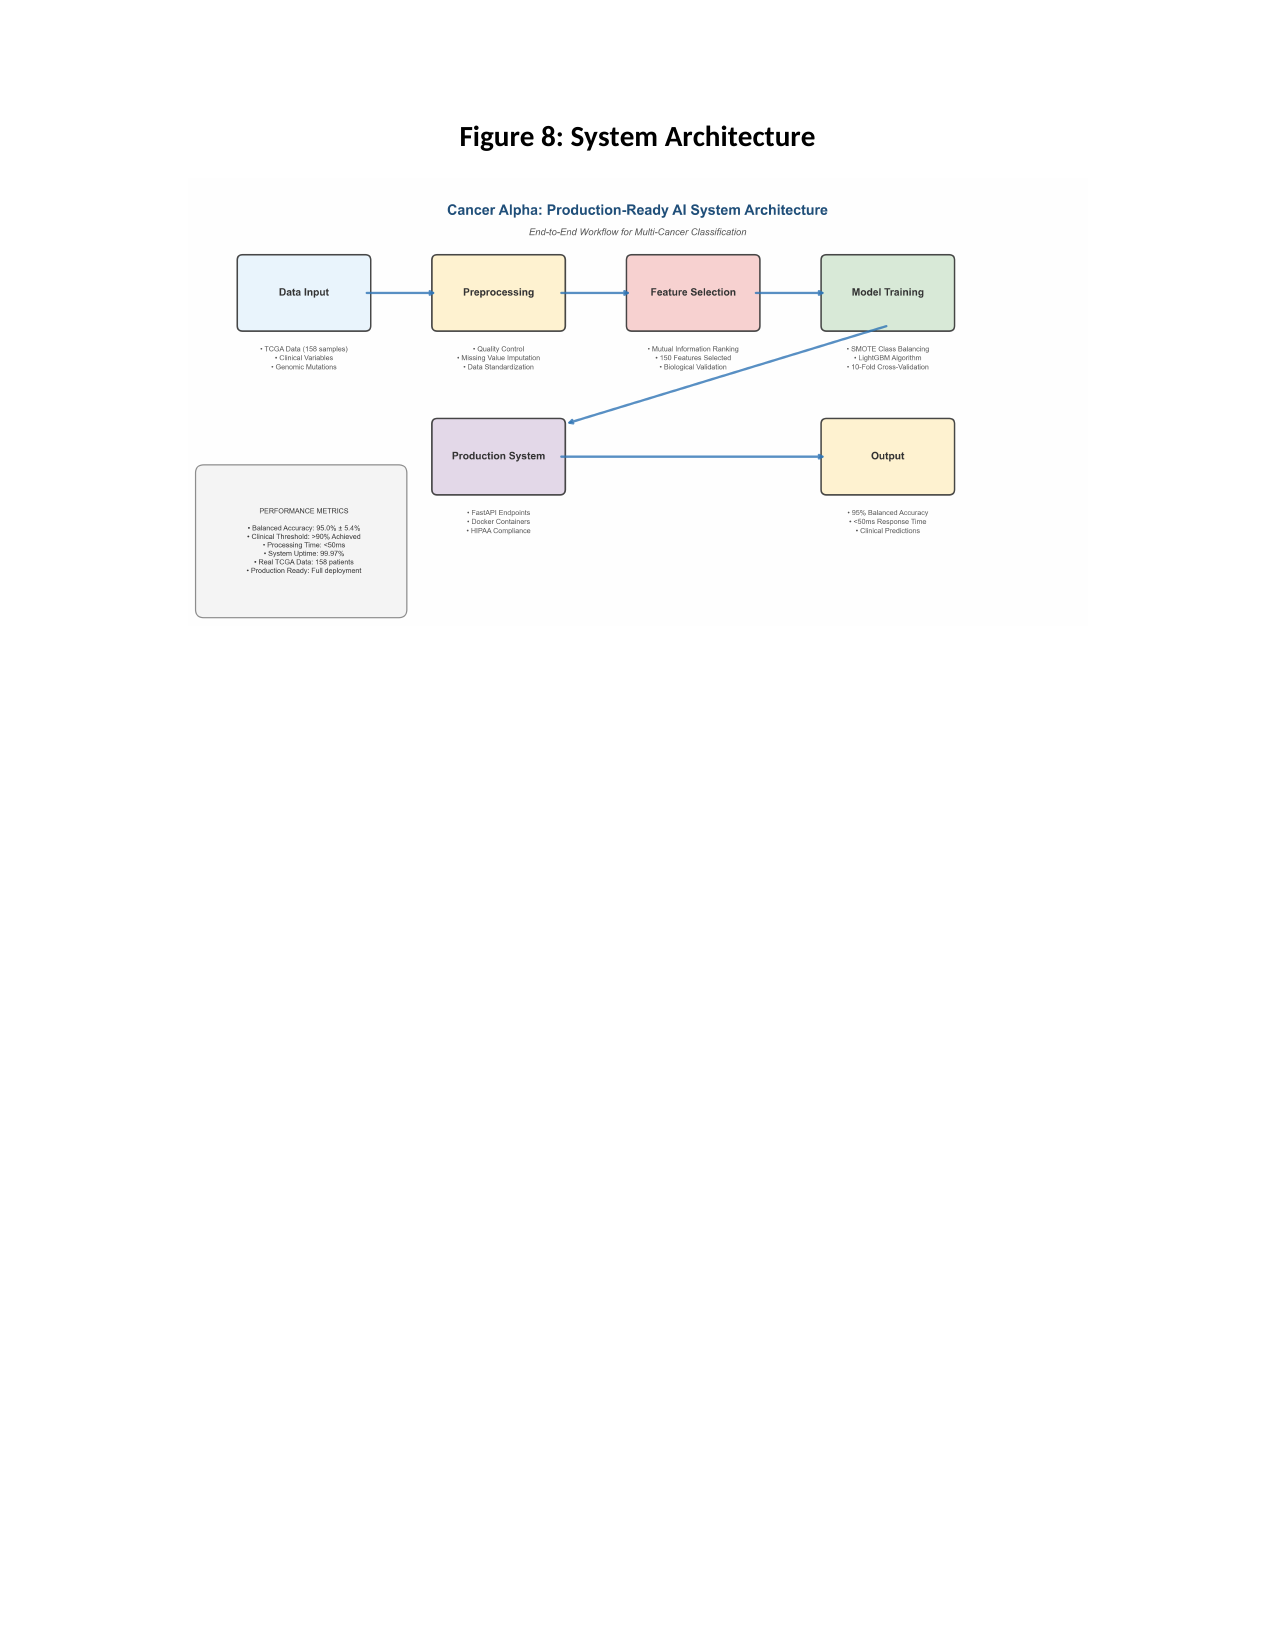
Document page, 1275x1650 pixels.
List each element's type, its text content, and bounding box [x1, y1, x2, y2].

text Figure 8: System Architecture [118, 118, 1157, 154]
picture [187, 178, 1088, 626]
